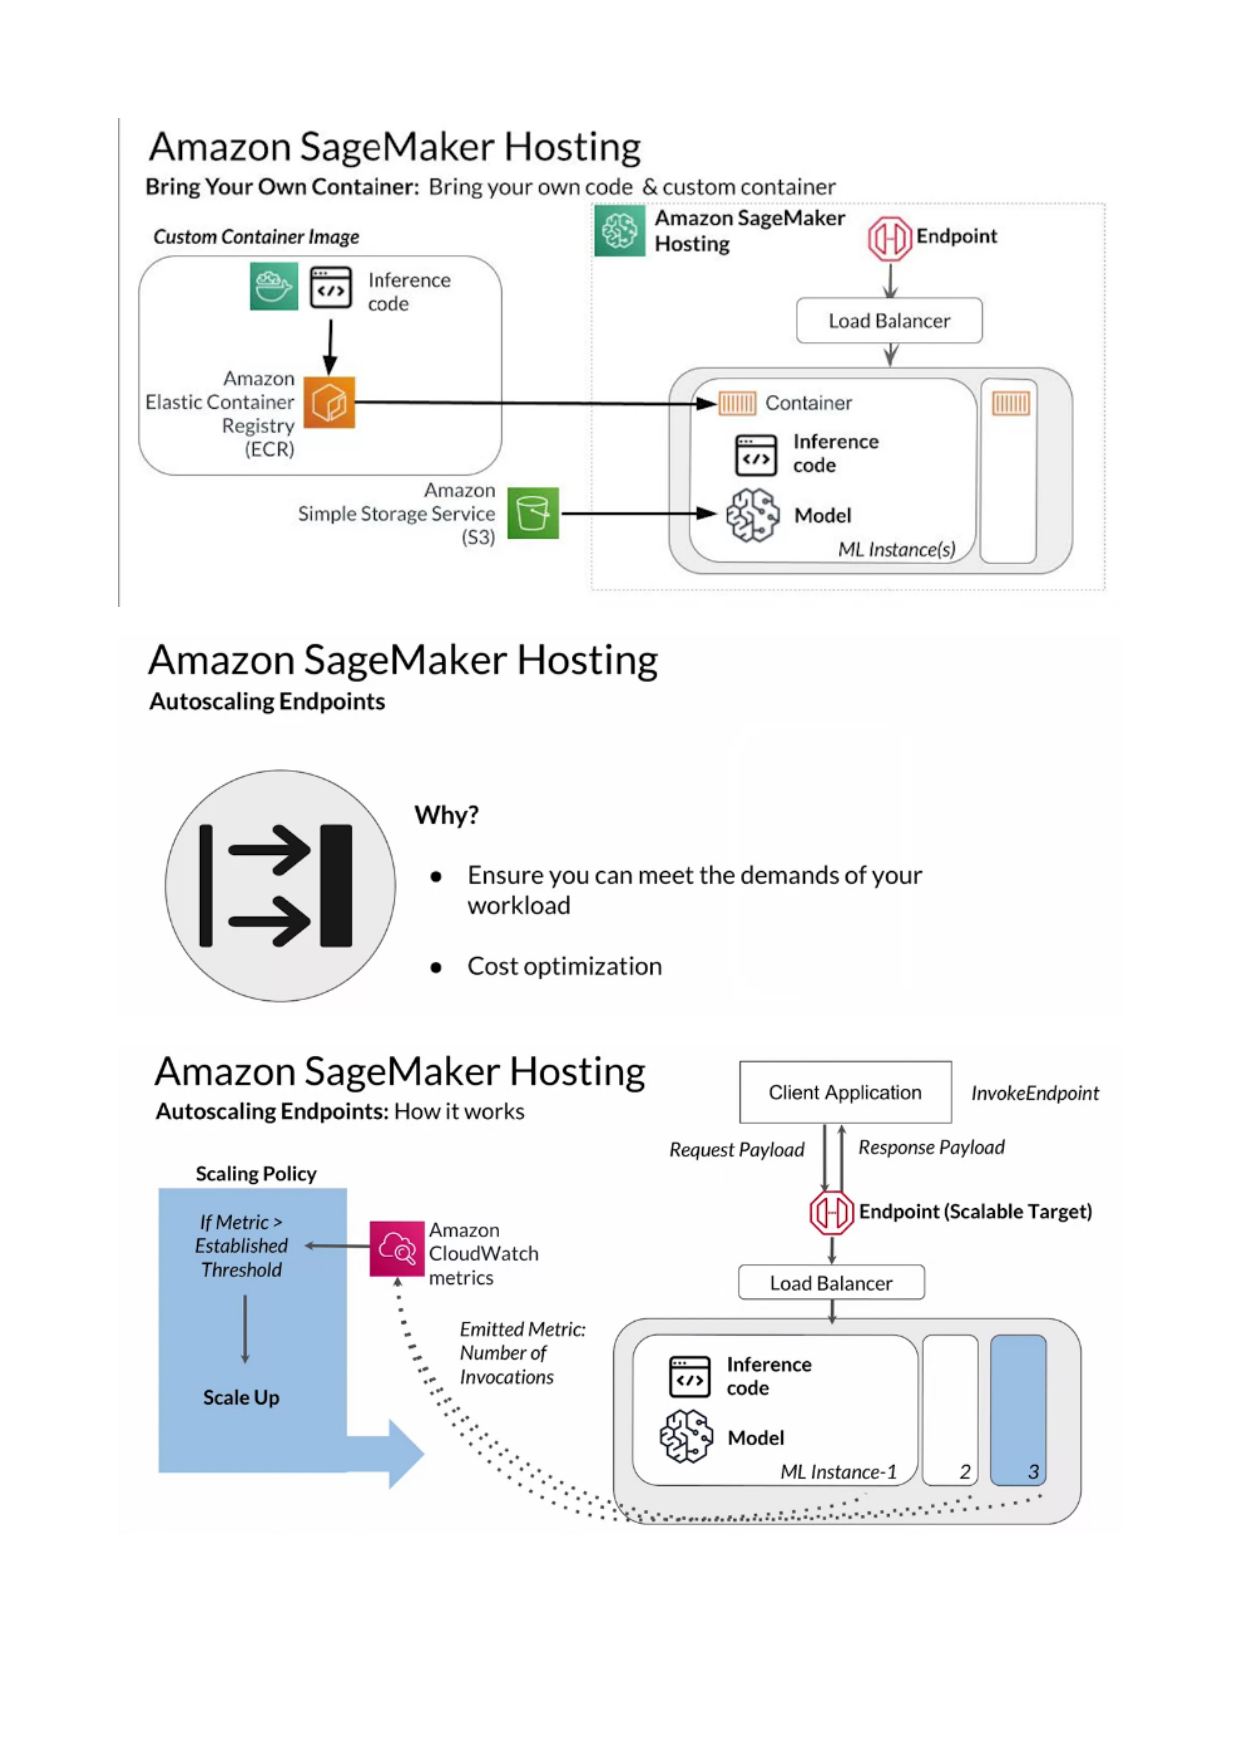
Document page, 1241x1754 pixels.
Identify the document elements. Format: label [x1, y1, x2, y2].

picture [118, 1045, 1123, 1534]
picture [118, 635, 1123, 1017]
picture [118, 118, 1123, 607]
